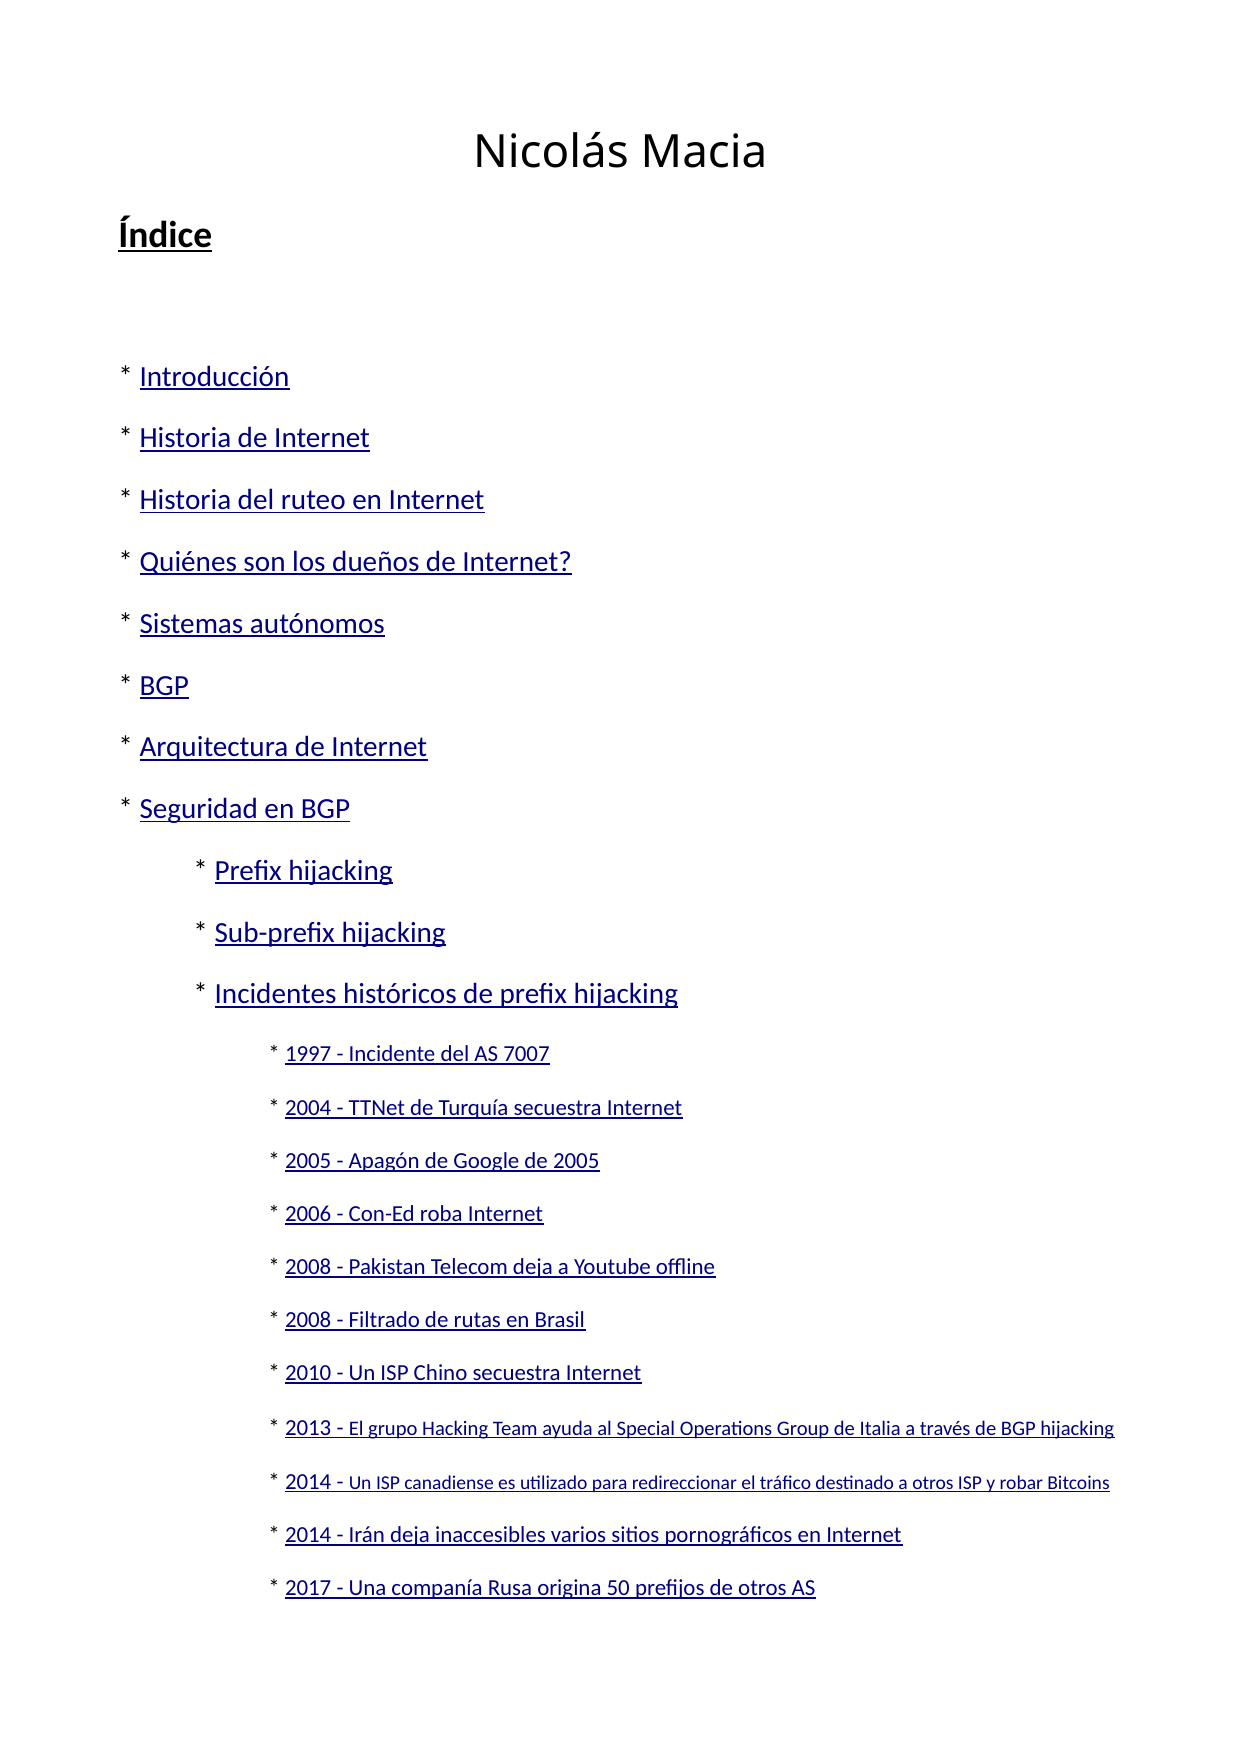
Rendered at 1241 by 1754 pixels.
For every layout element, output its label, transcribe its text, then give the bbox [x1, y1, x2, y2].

text * Incidentes históricos de prefix hijacking [118, 975, 1122, 1011]
text * 2004 - TTNet de Turquía secuestra Internet [118, 1093, 1122, 1121]
text * 2013 - El grupo Hacking Team ayuda al Special Operations Group de Italia a través de BGP hijacking [118, 1411, 1122, 1442]
text * Seguridad en BGP [118, 790, 1122, 826]
text * 2014 - Un ISP canadiense es utilizado para redireccionar el tráfico destinado a otros ISP y robar Bitcoins [118, 1467, 1122, 1495]
text * BGP [118, 667, 1122, 702]
text * Historia de Internet [118, 419, 1122, 455]
text * Sistemas autónomos [118, 605, 1122, 640]
text * Introducción [118, 358, 1122, 393]
text * Quiénes son los dueños de Internet? [118, 543, 1122, 579]
text * 2008 - Pakistan Telecom deja a Youtube offline [118, 1252, 1122, 1280]
text * 2010 - Un ISP Chino secuestra Internet [118, 1358, 1122, 1386]
text * Sub-prefix hijacking [118, 914, 1122, 949]
text Índice [118, 211, 1122, 256]
text * Prefix hijacking [118, 852, 1122, 887]
text * 2005 - Apagón de Google de 2005 [118, 1146, 1122, 1174]
text * 2017 - Una companía Rusa origina 50 prefijos de otros AS [118, 1573, 1122, 1601]
text * Arquitectura de Internet [118, 728, 1122, 764]
text * 2014 - Irán deja inaccesibles varios sitios pornográficos en Internet [118, 1520, 1122, 1548]
text * 2008 - Filtrado de rutas en Brasil [118, 1305, 1122, 1333]
text * 1997 - Incidente del AS 7007 [118, 1037, 1122, 1068]
text Nicolás Macia [118, 118, 1122, 181]
text * 2006 - Con-Ed roba Internet [118, 1199, 1122, 1227]
text * Historia del ruteo en Internet [118, 481, 1122, 517]
